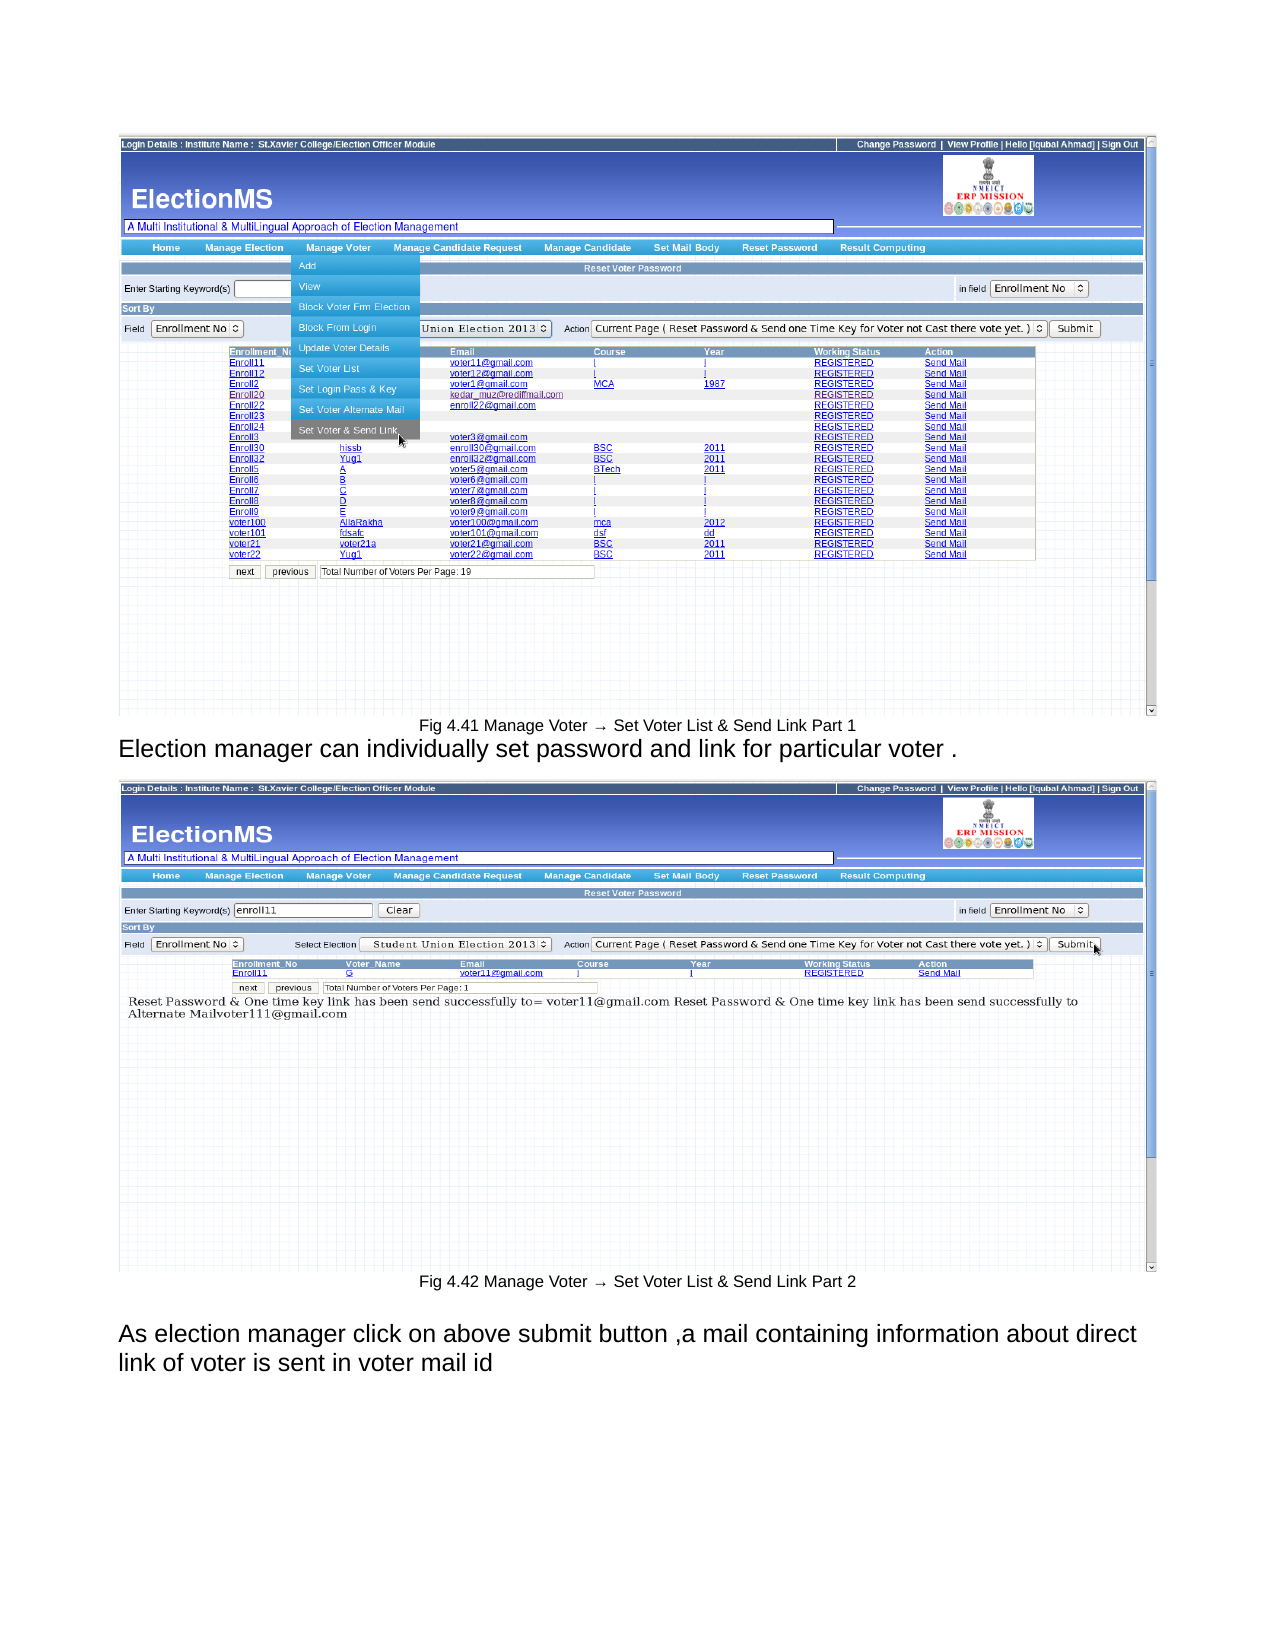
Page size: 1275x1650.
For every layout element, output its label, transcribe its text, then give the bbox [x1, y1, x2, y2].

text Fig 4.42 Manage Voter → Set Voter List & Send Link Part 2 [118, 1272, 1157, 1291]
picture [118, 778, 1157, 1272]
picture [118, 132, 1157, 716]
text As election manager click on above submit button ,a mail containing information about direct link of voter is sent in voter mail id [118, 1319, 1157, 1377]
text [118, 118, 1157, 132]
text Fig 4.41 Manage Voter → Set Voter List & Send Link Part 1 [118, 716, 1157, 734]
text Election manager can individually set password and link for particular voter . [118, 734, 1157, 763]
